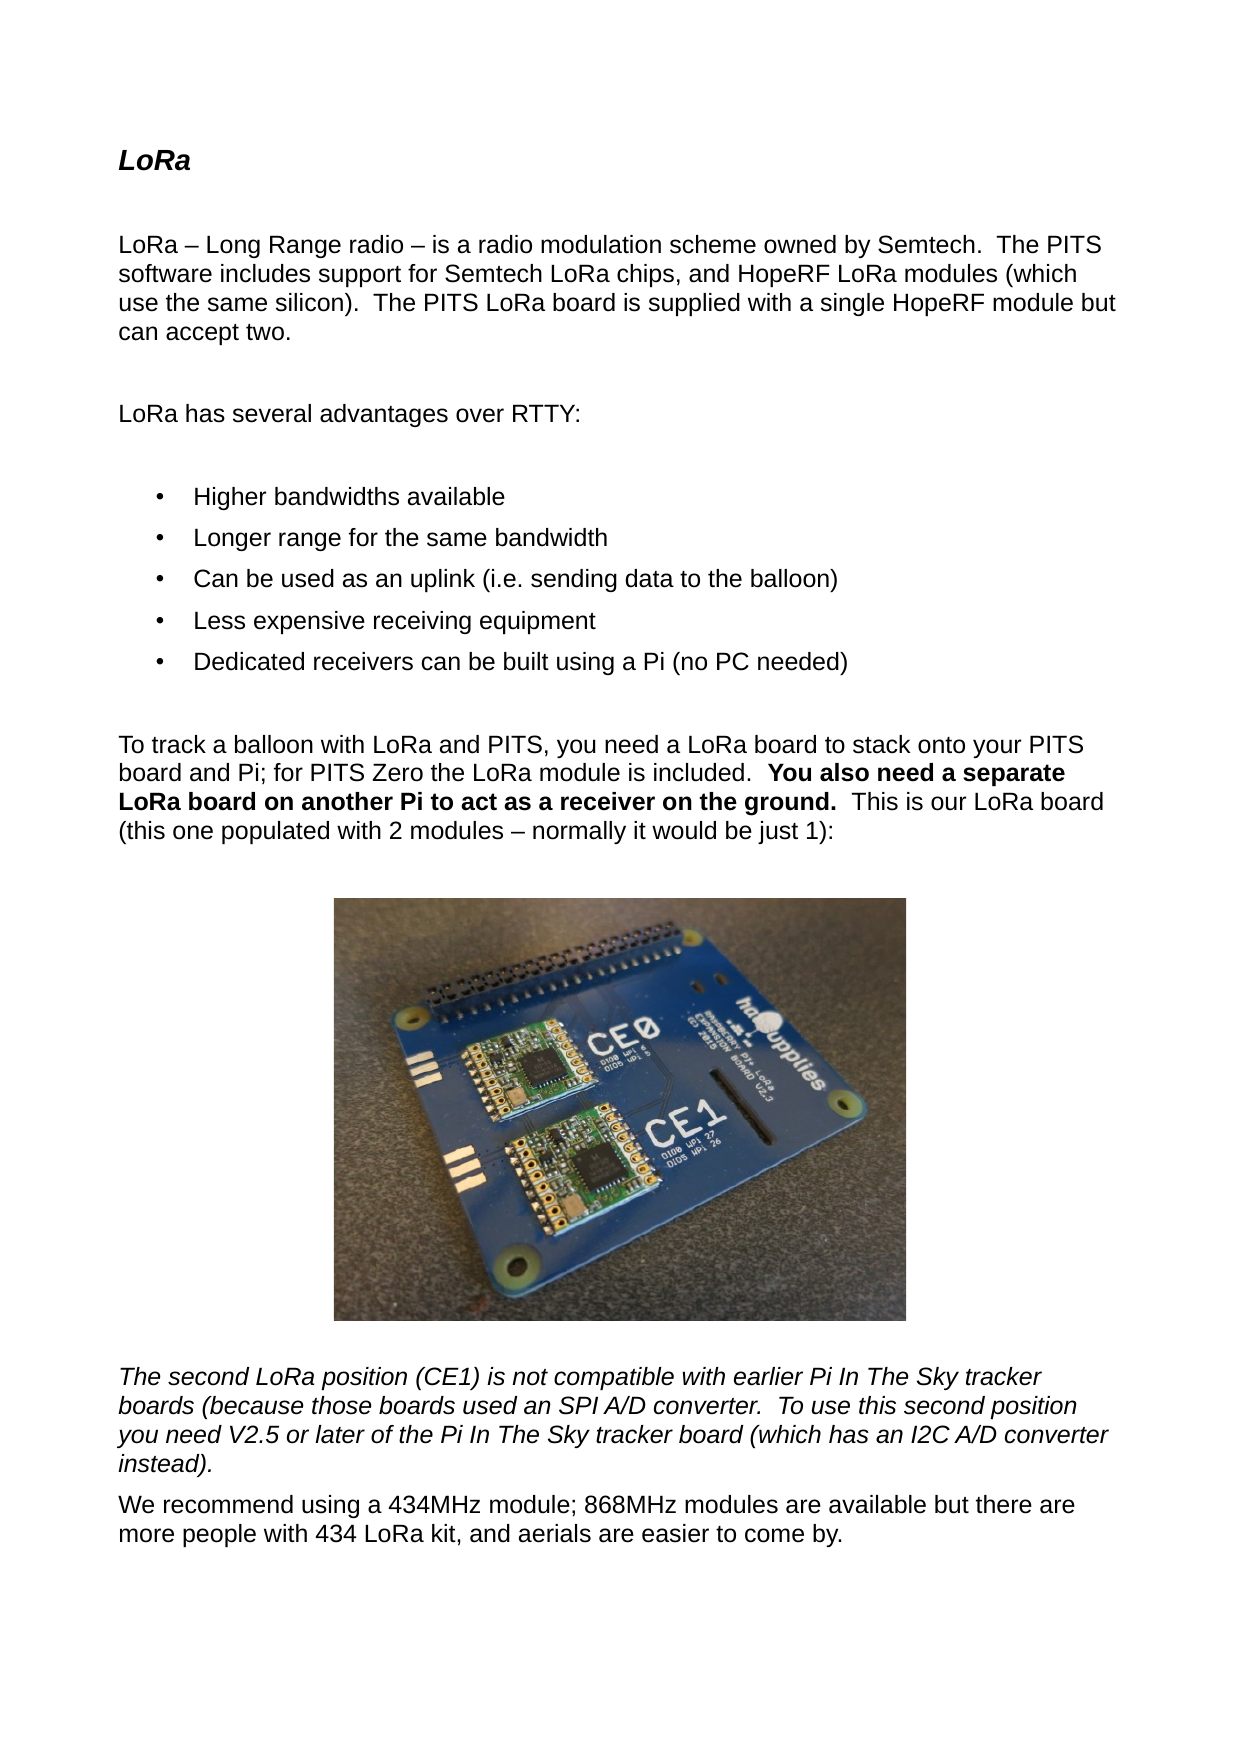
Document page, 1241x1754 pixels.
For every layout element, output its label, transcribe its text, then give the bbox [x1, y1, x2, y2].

list Longer range for the same bandwidth [156, 523, 1122, 552]
picture [333, 898, 907, 1321]
text We recommend using a 434MHz module; 868MHz modules are available but there are more people with 434 LoRa kit, and aerials are easier to come by. [118, 1490, 1122, 1547]
text To track a balloon with LoRa and PITS, you need a LoRa board to stack onto your PITS board and Pi; for PITS Zero the LoRa module is included. You also need a separate LoRa board on another Pi to act as a receiver on the ground. This is our LoRa board (this one populated with 2 modules – normally it would be just 1): [118, 730, 1122, 845]
text The second LoRa position (CE1) is not compatible with earlier Pi In The Sky tracker boards (because those boards used an SPI A/D converter. To use this second position you need V2.5 or later of the Pi In The Sky tracker board (which has an I2C A/D converter instead). [118, 1362, 1122, 1477]
subtitle LoRa [118, 143, 1122, 177]
list Can be used as an uplink (i.e. sending data to the balloon) [156, 564, 1122, 593]
list Dedicated receivers can be built using a Pi (no PC needed) [156, 647, 1122, 676]
list Less expensive receiving equipment [156, 606, 1122, 634]
list Higher bandwidths available [156, 482, 1122, 511]
text LoRa – Long Range radio – is a radio modulation scheme owned by Semtech. The PITS software includes support for Semtech LoRa chips, and HopeRF LoRa modules (which use the same silicon). The PITS LoRa board is supplied with a single HopeRF module but can accept two. [118, 230, 1122, 345]
text LoRa has several advantages over RTTY: [118, 399, 1122, 428]
